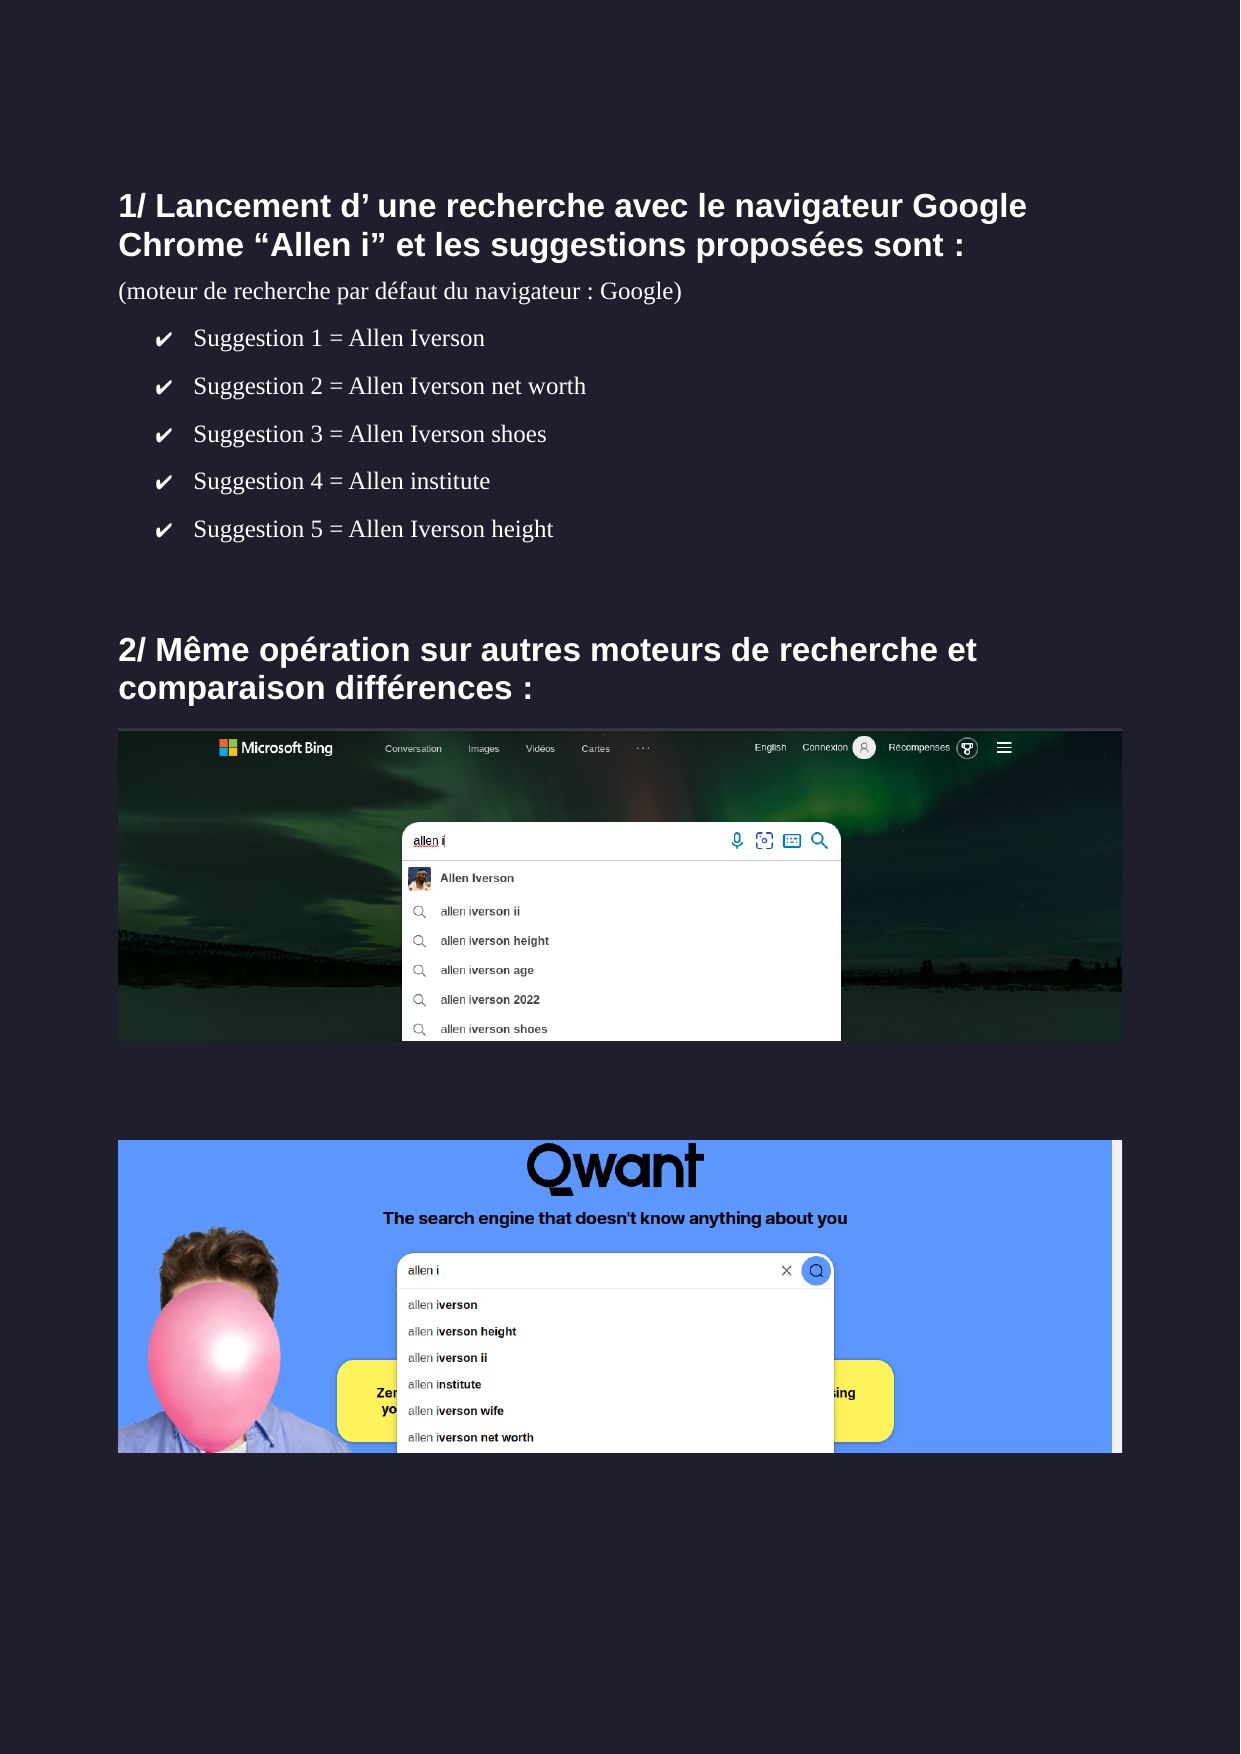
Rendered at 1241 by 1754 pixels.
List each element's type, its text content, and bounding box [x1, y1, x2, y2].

text (moteur de recherche par défaut du navigateur : Google) [118, 276, 1122, 305]
picture [118, 728, 1123, 1041]
list Suggestion 2 = Allen Iverson net worth [156, 371, 1122, 400]
picture [118, 1140, 1123, 1453]
list Suggestion 1 = Allen Iverson [156, 323, 1122, 352]
list Suggestion 4 = Allen institute [156, 466, 1122, 495]
subtitle 2/ Même opération sur autres moteurs de recherche et comparaison différences : [118, 630, 1122, 707]
list Suggestion 3 = Allen Iverson shoes [156, 419, 1122, 447]
subtitle 1/ Lancement d’ une recherche avec le navigateur Google Chrome “Allen i” et les suggestions proposées sont : [118, 187, 1122, 263]
list Suggestion 5 = Allen Iverson height [156, 514, 1122, 543]
